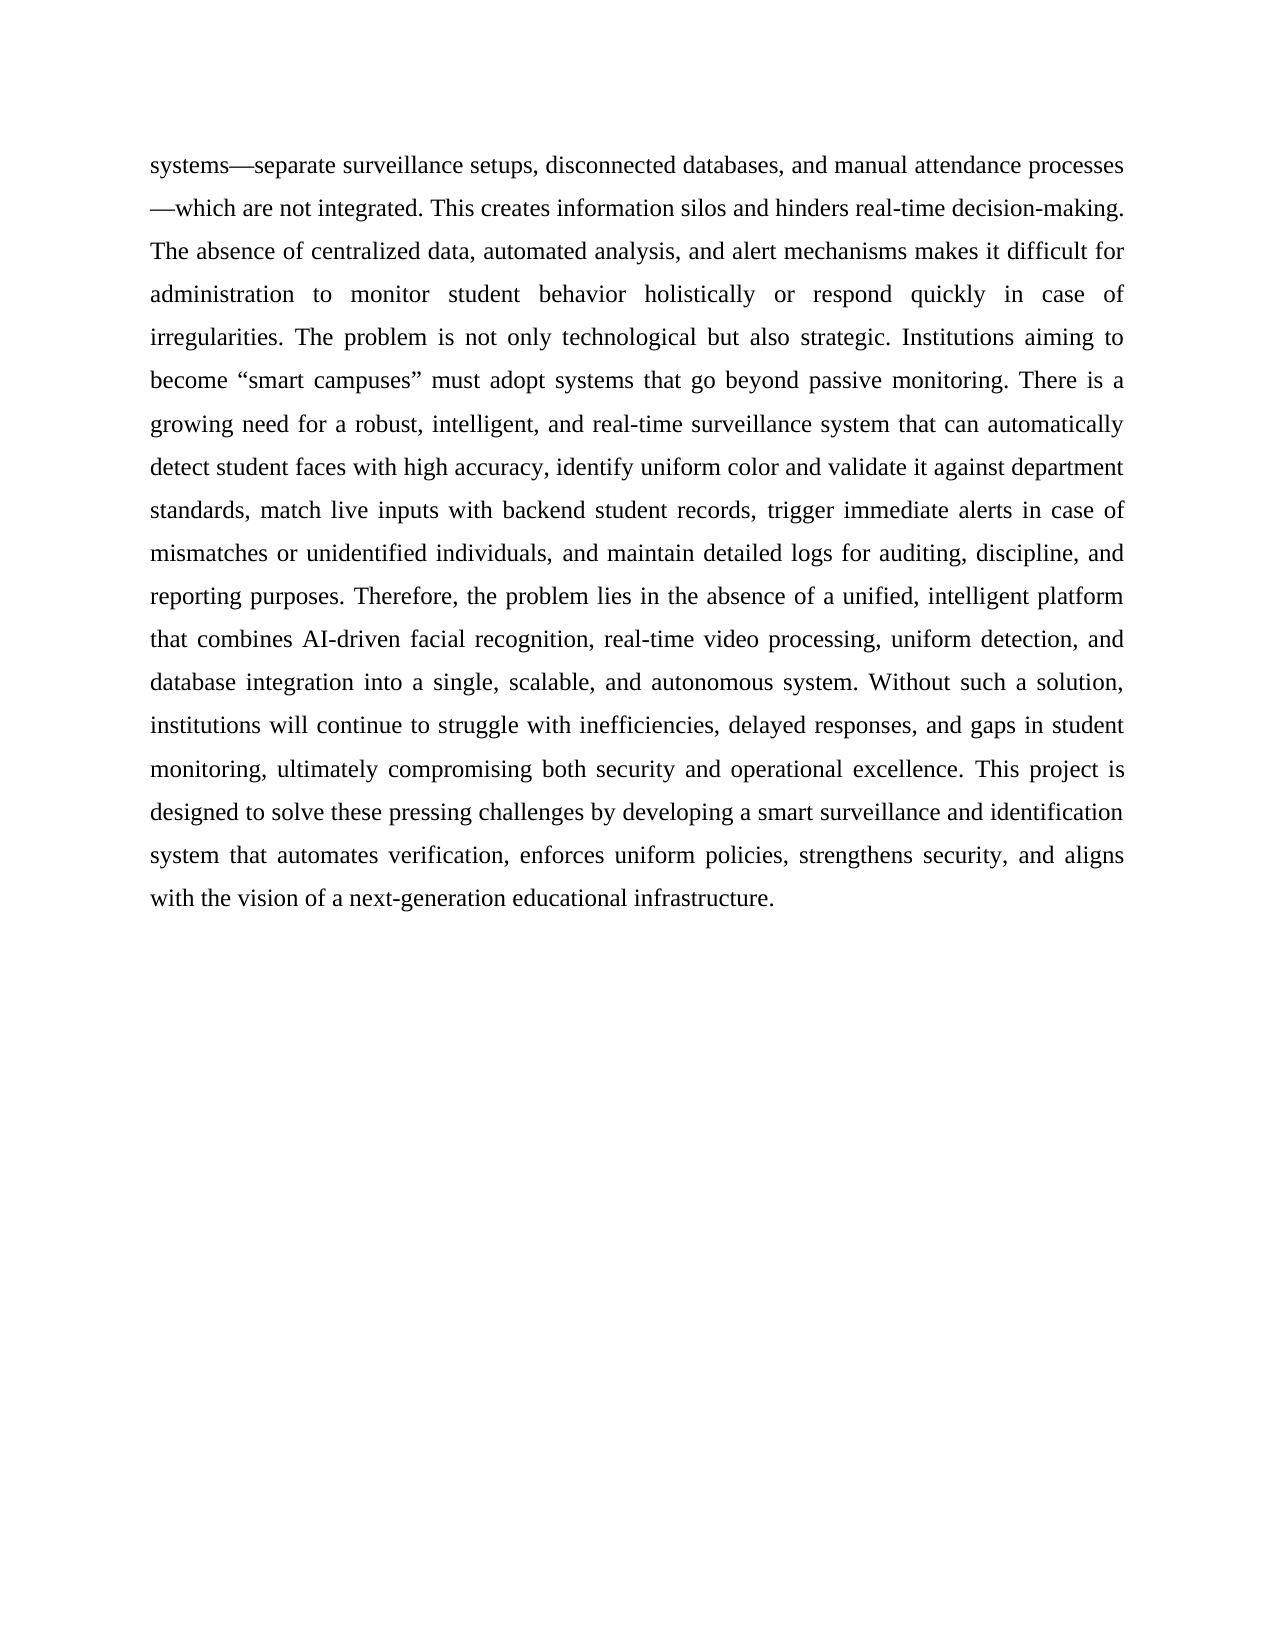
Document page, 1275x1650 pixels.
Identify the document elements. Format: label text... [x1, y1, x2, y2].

text systems—separate surveillance setups, disconnected databases, and manual attendance processes—which are not integrated. This creates information silos and hinders real-time decision-making. The absence of centralized data, automated analysis, and alert mechanisms makes it difficult for administration to monitor student behavior holistically or respond quickly in case of irregularities. The problem is not only technological but also strategic. Institutions aiming to become “smart campuses” must adopt systems that go beyond passive monitoring. There is a growing need for a robust, intelligent, and real-time surveillance system that can automatically detect student faces with high accuracy, identify uniform color and validate it against department standards, match live inputs with backend student records, trigger immediate alerts in case of mismatches or unidentified individuals, and maintain detailed logs for auditing, discipline, and reporting purposes. Therefore, the problem lies in the absence of a unified, intelligent platform that combines AI-driven facial recognition, real-time video processing, uniform detection, and database integration into a single, scalable, and autonomous system. Without such a solution, institutions will continue to struggle with inefficiencies, delayed responses, and gaps in student monitoring, ultimately compromising both security and operational excellence. This project is designed to solve these pressing challenges by developing a smart surveillance and identification system that automates verification, enforces uniform policies, strengthens security, and aligns with the vision of a next-generation educational infrastructure. [150, 150, 1125, 912]
